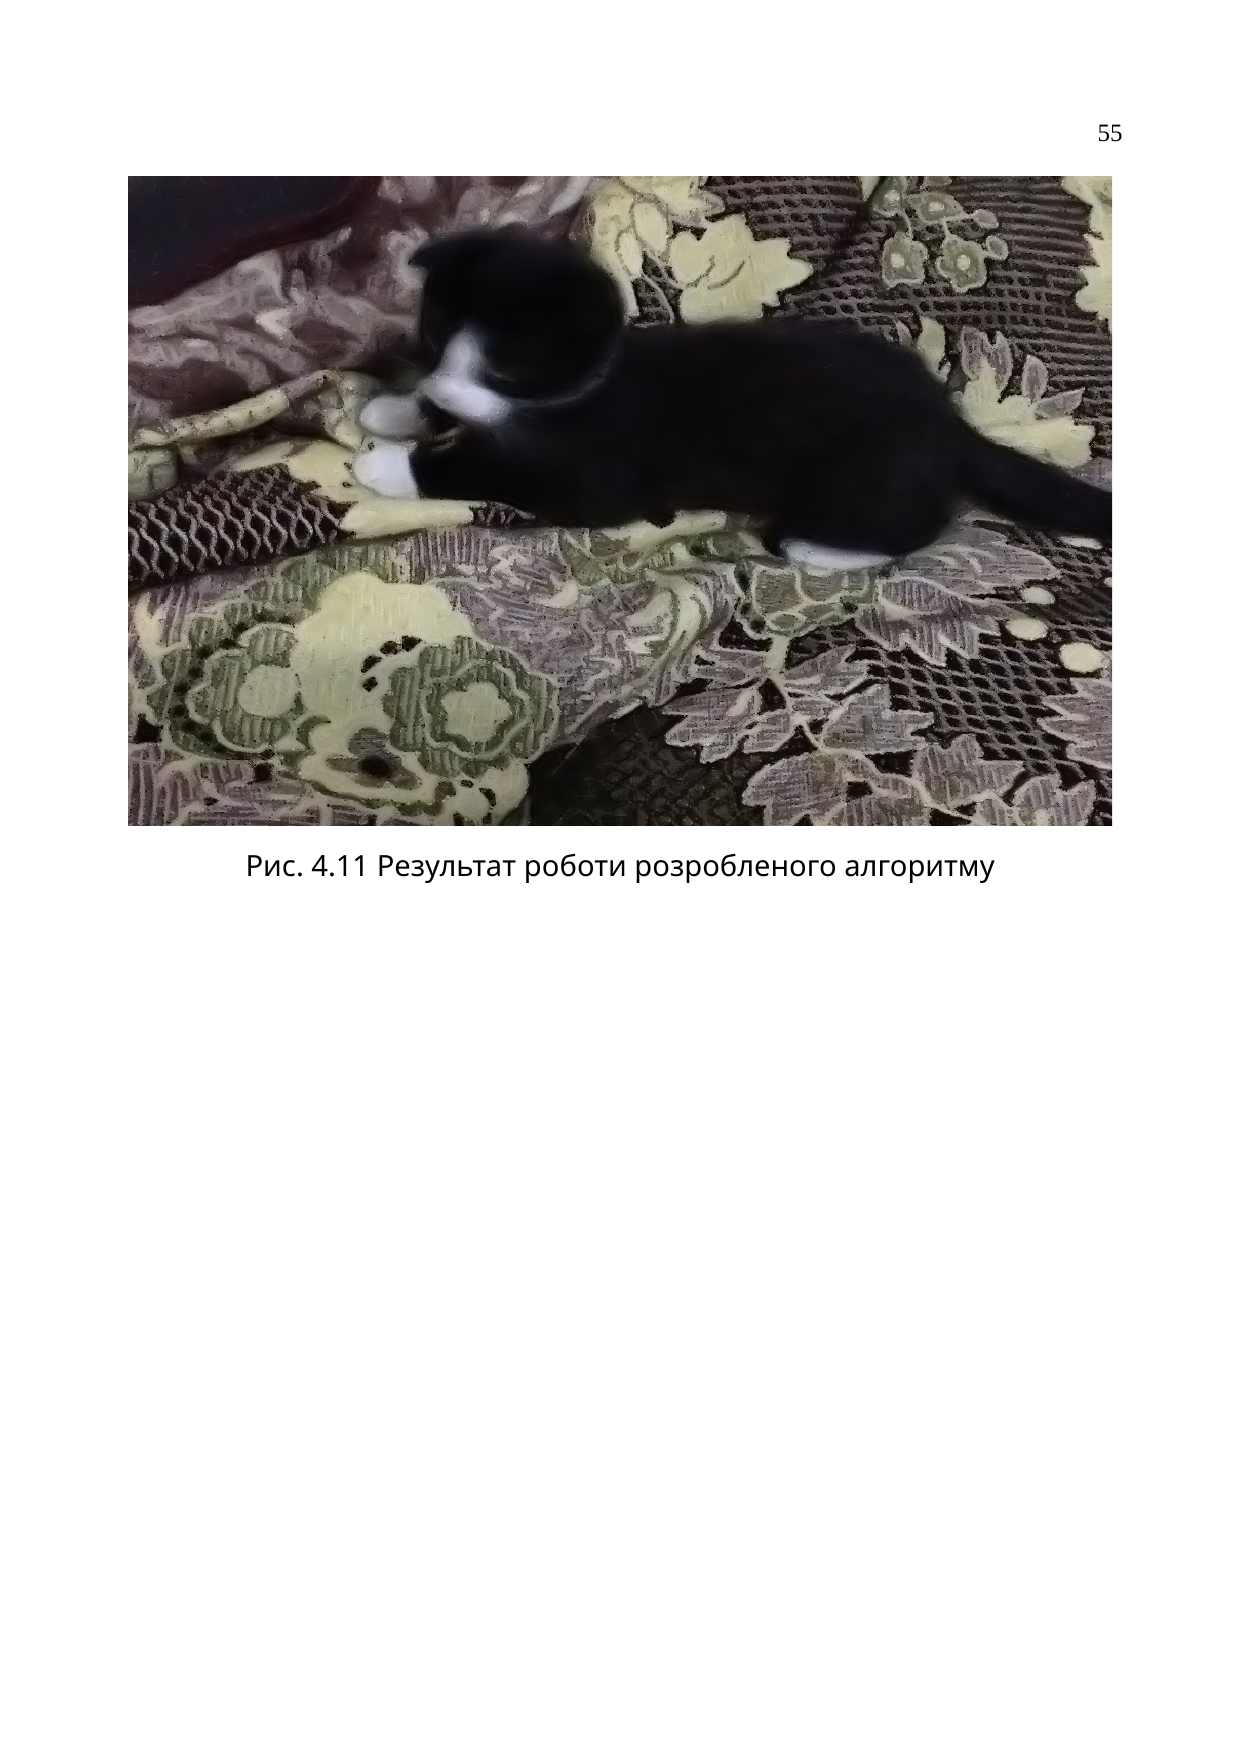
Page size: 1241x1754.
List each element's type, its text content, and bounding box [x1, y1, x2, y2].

picture [128, 176, 1113, 826]
text Рис. 4.11 Результат роботи розробленого алгоритму [118, 176, 1122, 885]
